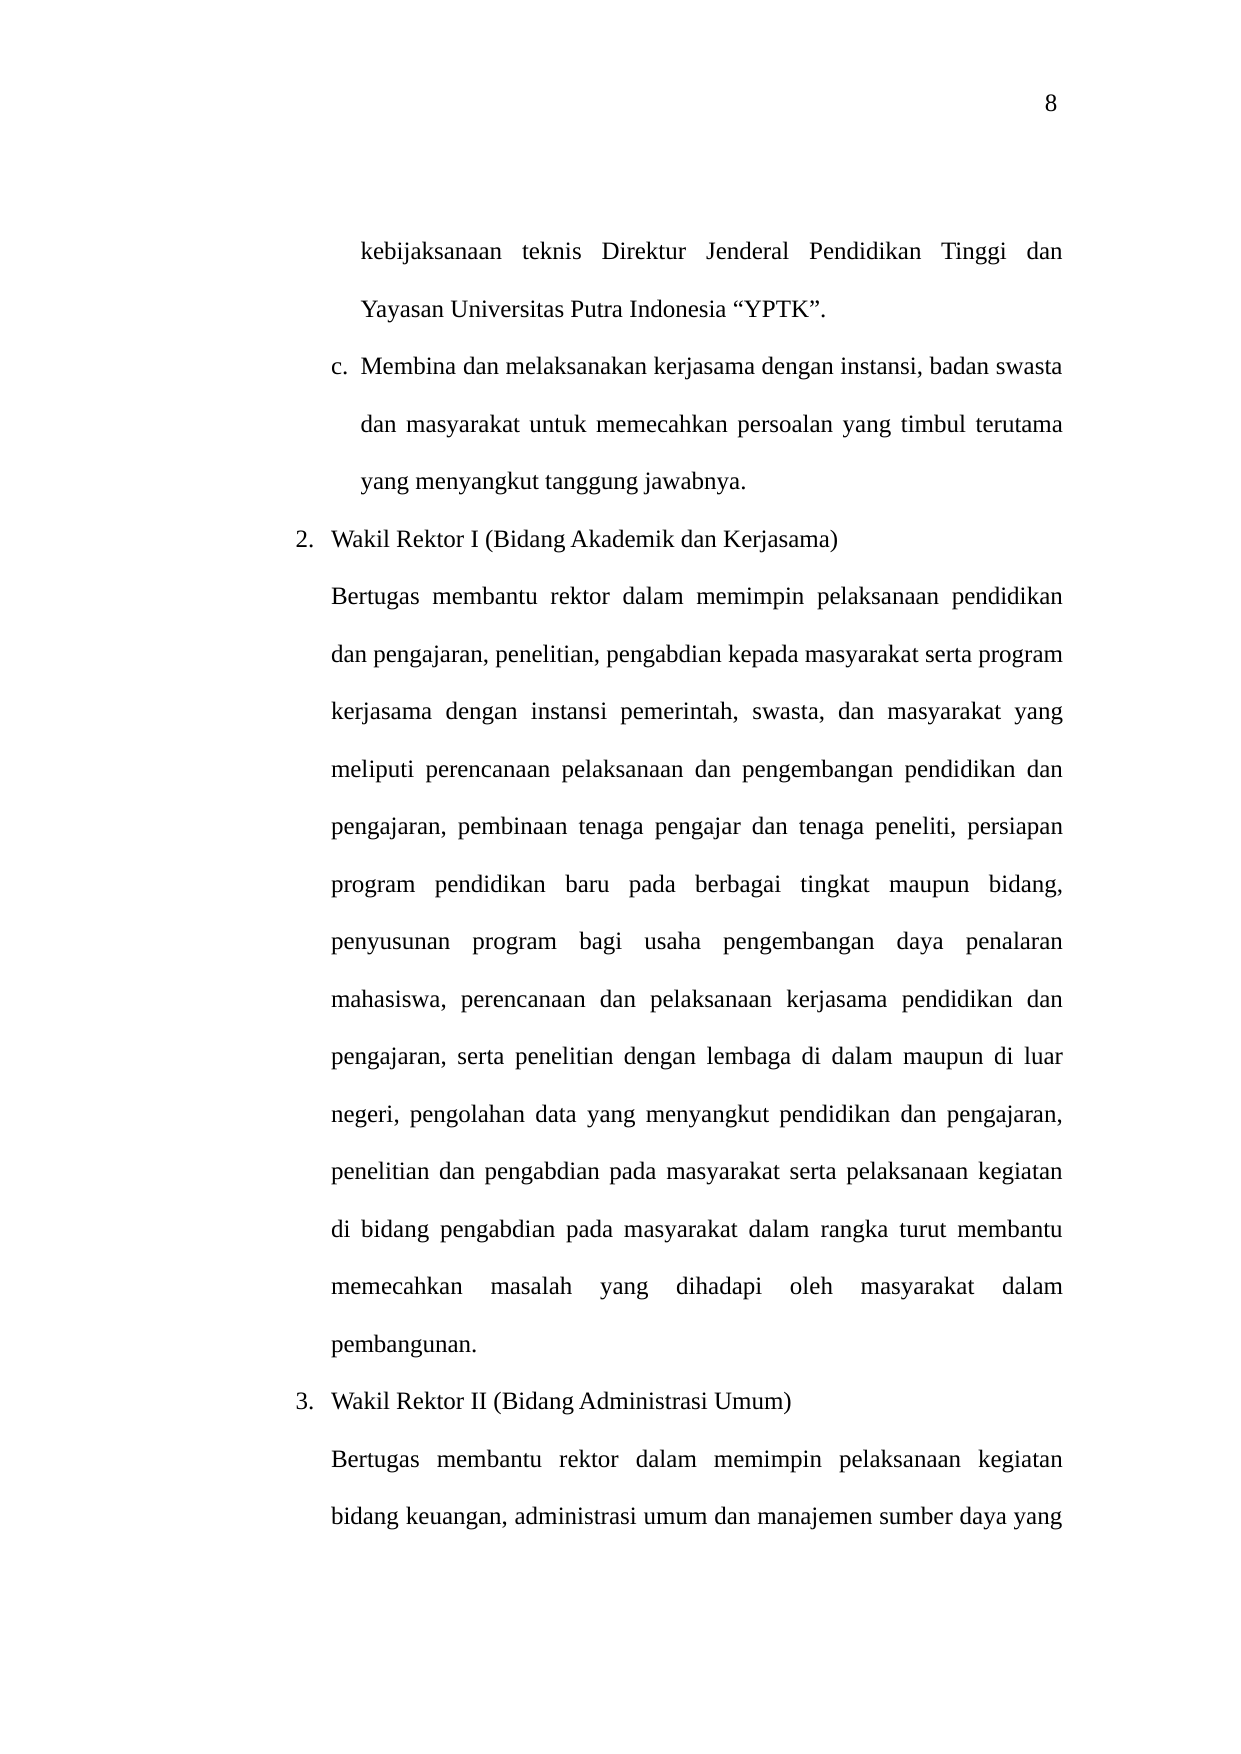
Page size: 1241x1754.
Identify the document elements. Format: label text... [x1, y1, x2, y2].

list Membina dan melaksanakan kerjasama dengan instansi, badan swasta dan masyarakat untuk memecahkan persoalan yang timbul terutama yang menyangkut tanggung jawabnya. [331, 351, 1063, 495]
list Bertugas membantu rektor dalam memimpin pelaksanaan pendidikan dan pengajaran, penelitian, pengabdian kepada masyarakat serta program kerjasama dengan instansi pemerintah, swasta, dan masyarakat yang meliputi perencanaan pelaksanaan dan pengembangan pendidikan dan pengajaran, pembinaan tenaga pengajar dan tenaga peneliti, persiapan program pendidikan baru pada berbagai tingkat maupun bidang, penyusunan program bagi usaha pengembangan daya penalaran mahasiswa, perencanaan dan pelaksanaan kerjasama pendidikan dan pengajaran, serta penelitian dengan lembaga di dalam maupun di luar negeri, pengolahan data yang menyangkut pendidikan dan pengajaran, penelitian dan pengabdian pada masyarakat serta pelaksanaan kegiatan di bidang pengabdian pada masyarakat dalam rangka turut membantu memecahkan masalah yang dihadapi oleh masyarakat dalam pembangunan. [295, 581, 1063, 1357]
list Wakil Rektor I (Bidang Akademik dan Kerjasama) [295, 524, 1063, 552]
list Bertugas membantu rektor dalam memimpin pelaksanaan kegiatan bidang keuangan, administrasi umum dan manajemen sumber daya yang [295, 1444, 1063, 1530]
list kebijaksanaan teknis Direktur Jenderal Pendidikan Tinggi dan Yayasan Universitas Putra Indonesia “YPTK”. [331, 236, 1063, 322]
list Wakil Rektor II (Bidang Administrasi Umum) [295, 1386, 1063, 1415]
